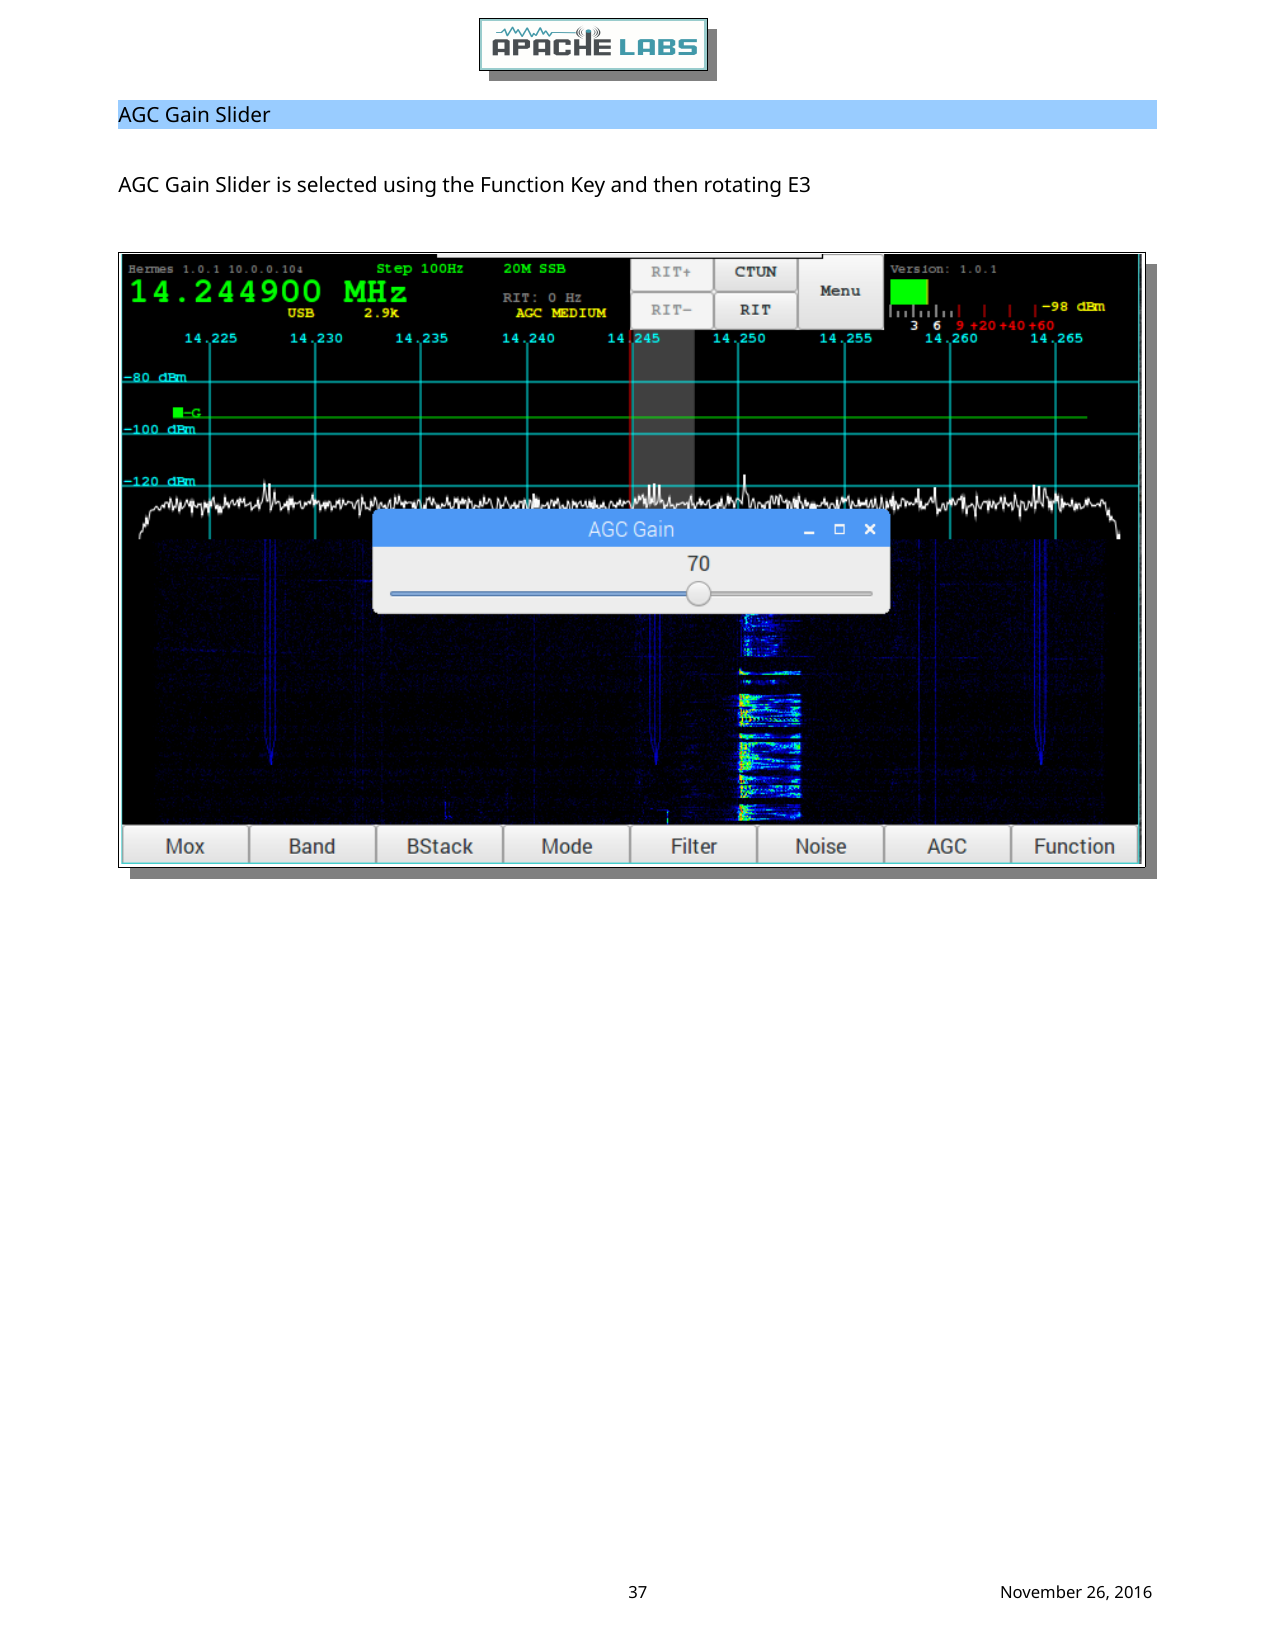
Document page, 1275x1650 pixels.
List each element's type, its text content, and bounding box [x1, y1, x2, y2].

text AGC Gain Slider is selected using the Function Key and then rotating E3 [118, 170, 1157, 198]
picture [482, 21, 704, 68]
picture [121, 254, 1142, 864]
subtitle AGC Gain Slider [118, 100, 1157, 129]
